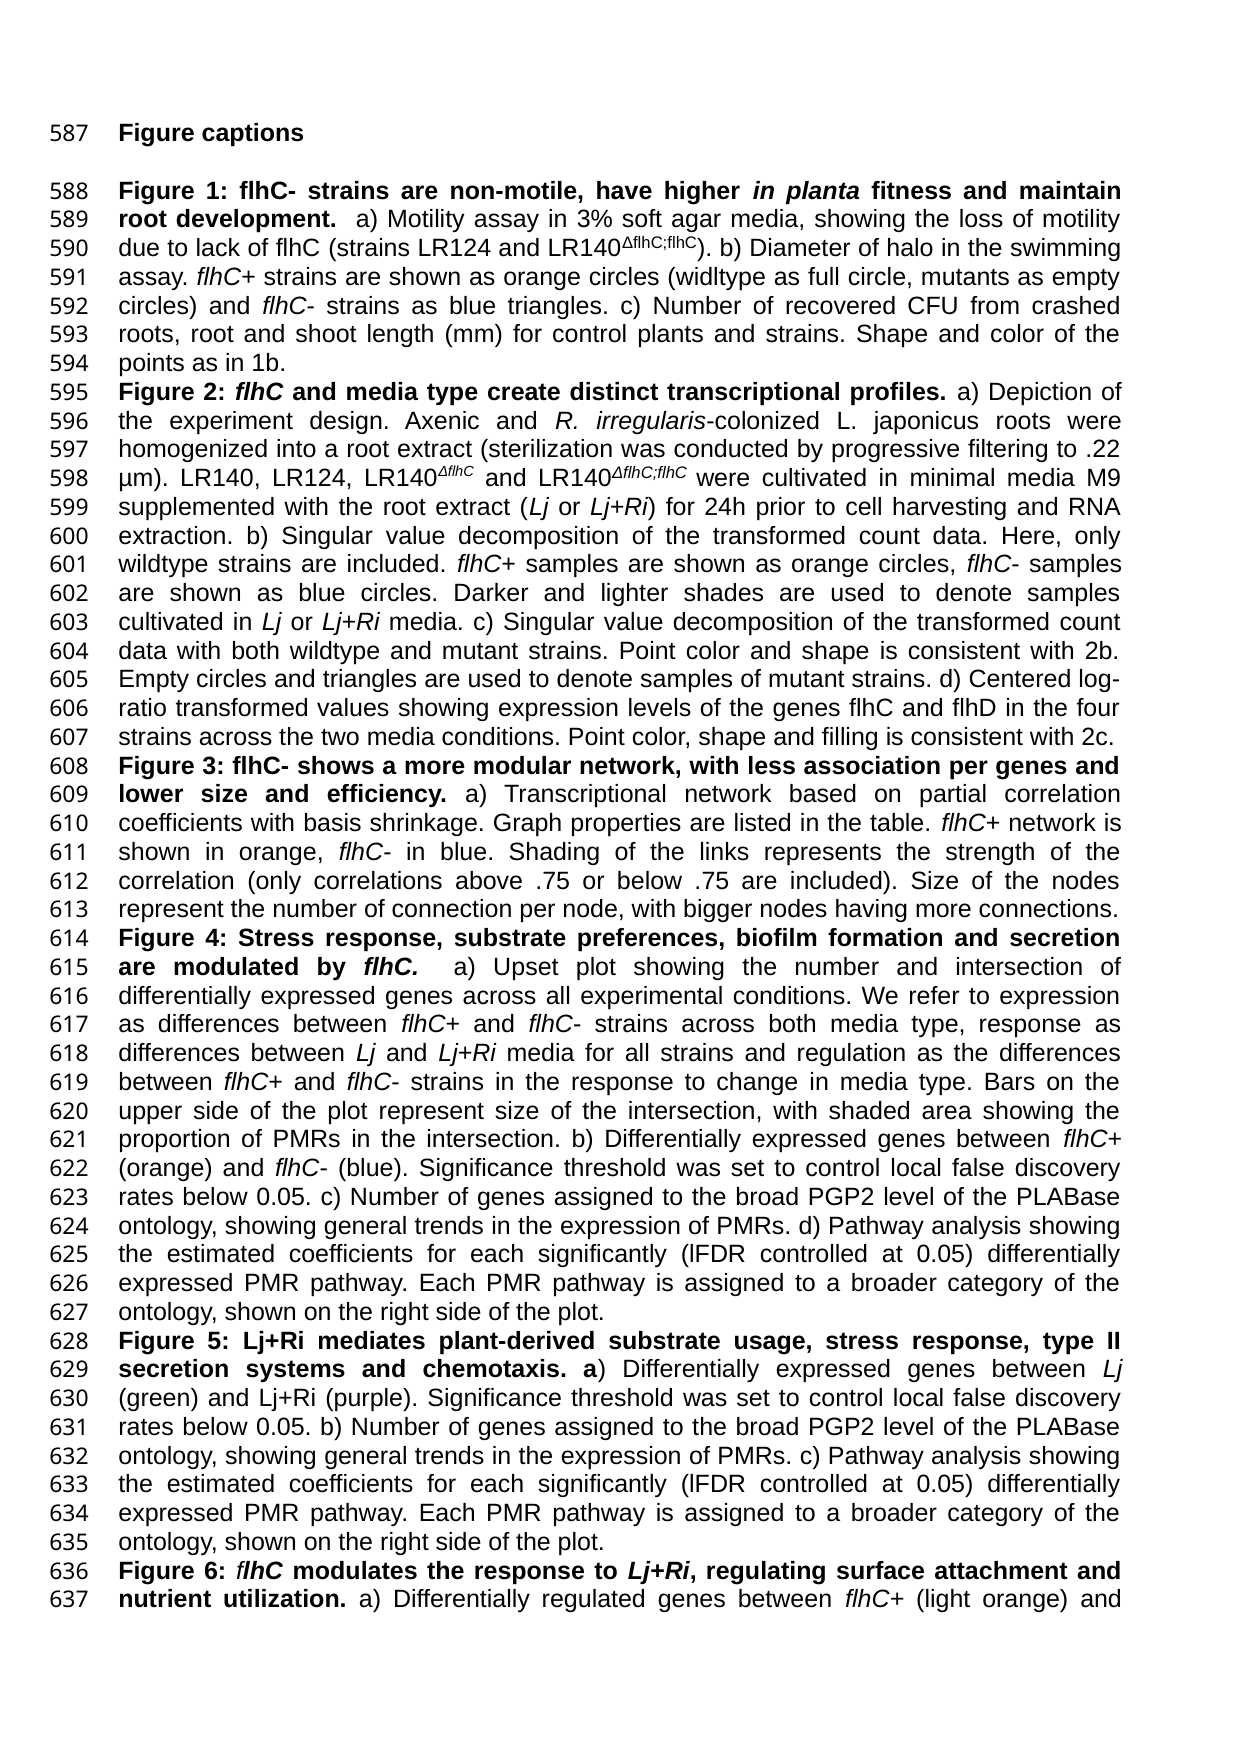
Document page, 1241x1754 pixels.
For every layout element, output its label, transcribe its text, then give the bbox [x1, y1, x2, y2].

text Figure 1: flhC- strains are non-motile, have higher in planta fitness and maintain root development. a) Motility assay in 3% soft agar media, showing the loss of motility due to lack of flhC (strains LR124 and LR140ΔflhC;flhC). b) Diameter of halo in the swimming assay. flhC+ strains are shown as orange circles (widltype as full circle, mutants as empty circles) and flhC- strains as blue triangles. c) Number of recovered CFU from crashed roots, root and shoot length (mm) for control plants and strains. Shape and color of the points as in 1b. [118, 176, 1122, 377]
text Figure 4: Stress response, substrate preferences, biofilm formation and secretion are modulated by flhC. a) Upset plot showing the number and intersection of differentially expressed genes across all experimental conditions. We refer to expression as differences between flhC+ and flhC- strains across both media type, response as differences between Lj and Lj+Ri media for all strains and regulation as the differences between flhC+ and flhC- strains in the response to change in media type. Bars on the upper side of the plot represent size of the intersection, with shaded area showing the proportion of PMRs in the intersection. b) Differentially expressed genes between flhC+ (orange) and flhC- (blue). Significance threshold was set to control local false discovery rates below 0.05. c) Number of genes assigned to the broad PGP2 level of the PLABase ontology, showing general trends in the expression of PMRs. d) Pathway analysis showing the estimated coefficients for each significantly (lFDR controlled at 0.05) differentially expressed PMR pathway. Each PMR pathway is assigned to a broader category of the ontology, shown on the right side of the plot. [118, 923, 1122, 1326]
text Figure captions [118, 118, 1122, 147]
text Figure 6: flhC modulates the response to Lj+Ri, regulating surface attachment and nutrient utilization. a) Differentially regulated genes between flhC+ (light orange) and [118, 1556, 1122, 1613]
text Figure 5: Lj+Ri mediates plant-derived substrate usage, stress response, type II secretion systems and chemotaxis. a) Differentially expressed genes between Lj (green) and Lj+Ri (purple). Significance threshold was set to control local false discovery rates below 0.05. b) Number of genes assigned to the broad PGP2 level of the PLABase ontology, showing general trends in the expression of PMRs. c) Pathway analysis showing the estimated coefficients for each significantly (lFDR controlled at 0.05) differentially expressed PMR pathway. Each PMR pathway is assigned to a broader category of the ontology, shown on the right side of the plot. [118, 1326, 1122, 1556]
text Figure 3: flhC- shows a more modular network, with less association per genes and lower size and efficiency. a) Transcriptional network based on partial correlation coefficients with basis shrinkage. Graph properties are listed in the table. flhC+ network is shown in orange, flhC- in blue. Shading of the links represents the strength of the correlation (only correlations above .75 or below .75 are included). Size of the nodes represent the number of connection per node, with bigger nodes having more connections. [118, 751, 1122, 923]
text Figure 2: flhC and media type create distinct transcriptional profiles. a) Depiction of the experiment design. Axenic and R. irregularis-colonized L. japonicus roots were homogenized into a root extract (sterilization was conducted by progressive filtering to .22 µm). LR140, LR124, LR140ΔflhC and LR140ΔflhC;flhC were cultivated in minimal media M9 supplemented with the root extract (Lj or Lj+Ri) for 24h prior to cell harvesting and RNA extraction. b) Singular value decomposition of the transformed count data. Here, only wildtype strains are included. flhC+ samples are shown as orange circles, flhC- samples are shown as blue circles. Darker and lighter shades are used to denote samples cultivated in Lj or Lj+Ri media. c) Singular value decomposition of the transformed count data with both wildtype and mutant strains. Point color and shape is consistent with 2b. Empty circles and triangles are used to denote samples of mutant strains. d) Centered log-ratio transformed values showing expression levels of the genes flhC and flhD in the four strains across the two media conditions. Point color, shape and filling is consistent with 2c. [118, 377, 1122, 751]
